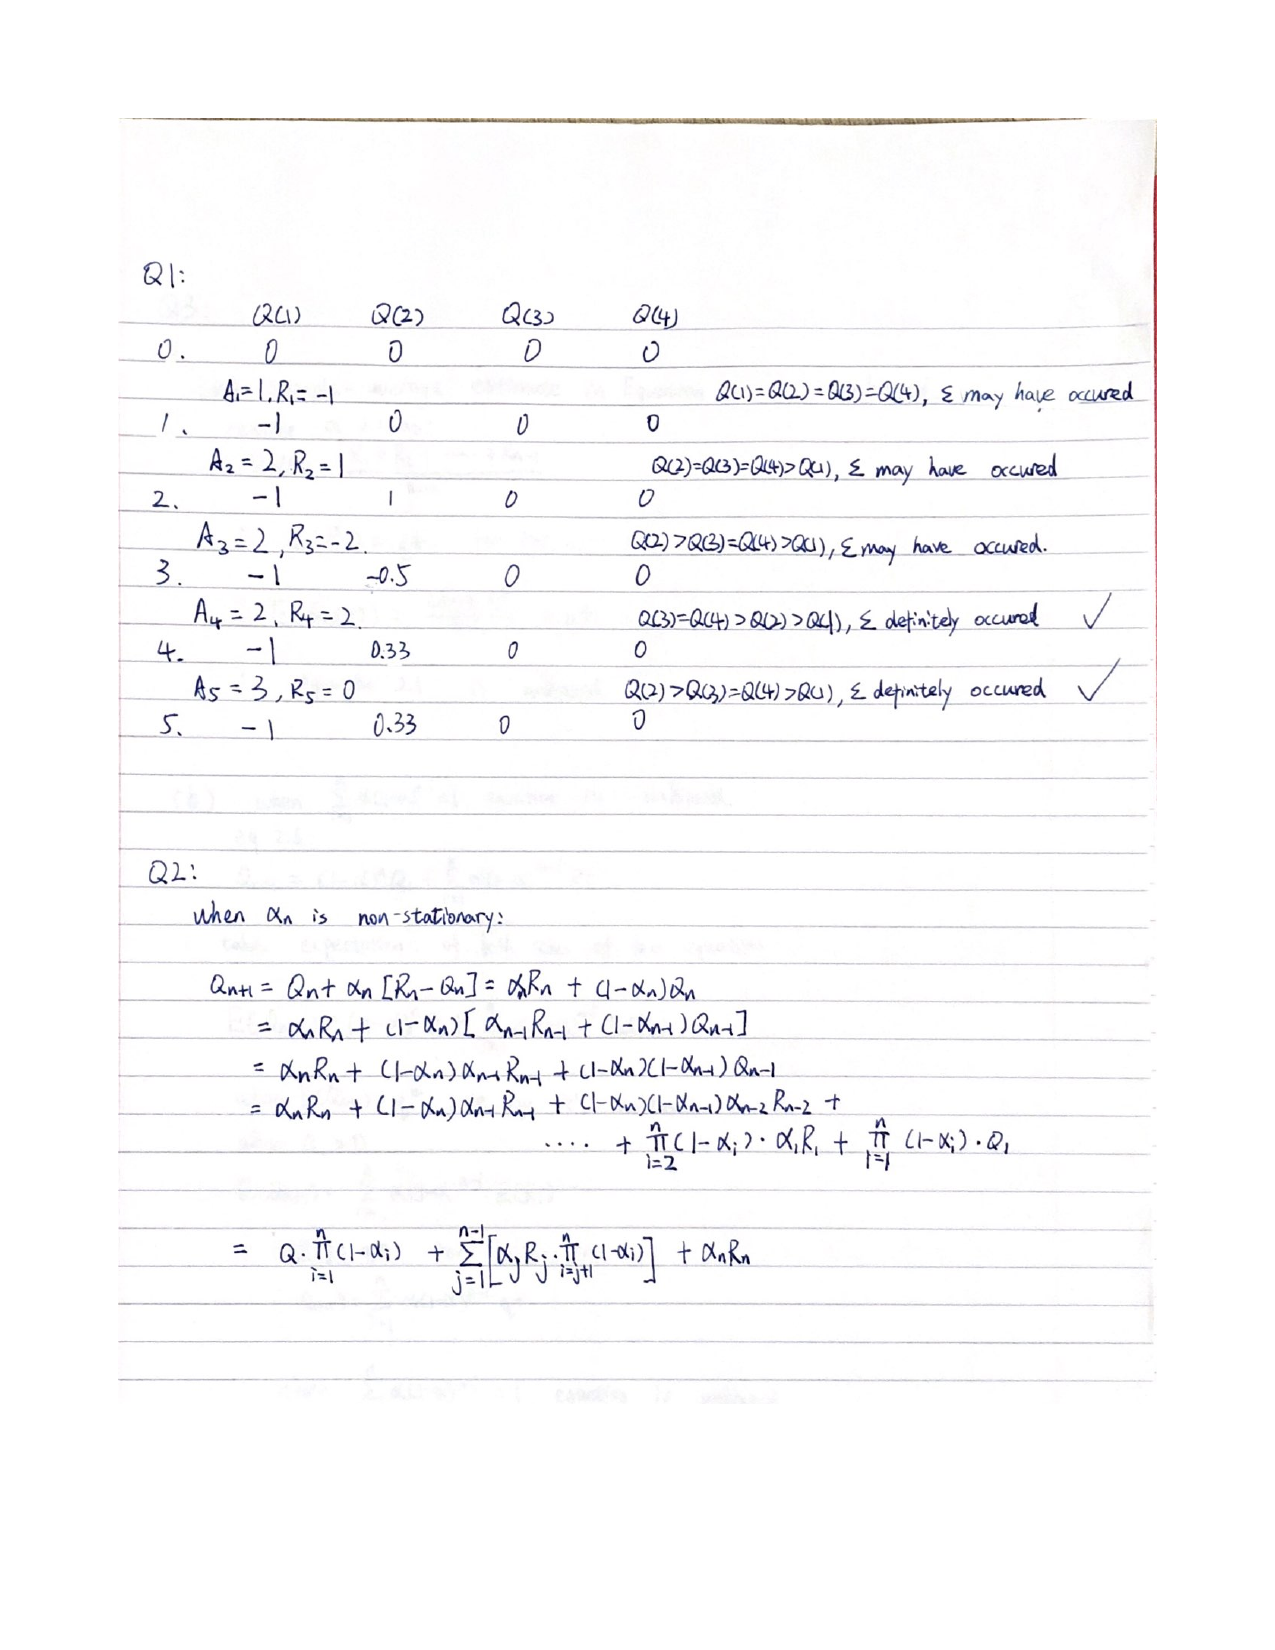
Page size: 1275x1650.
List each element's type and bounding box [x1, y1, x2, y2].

picture [118, 118, 1157, 1404]
